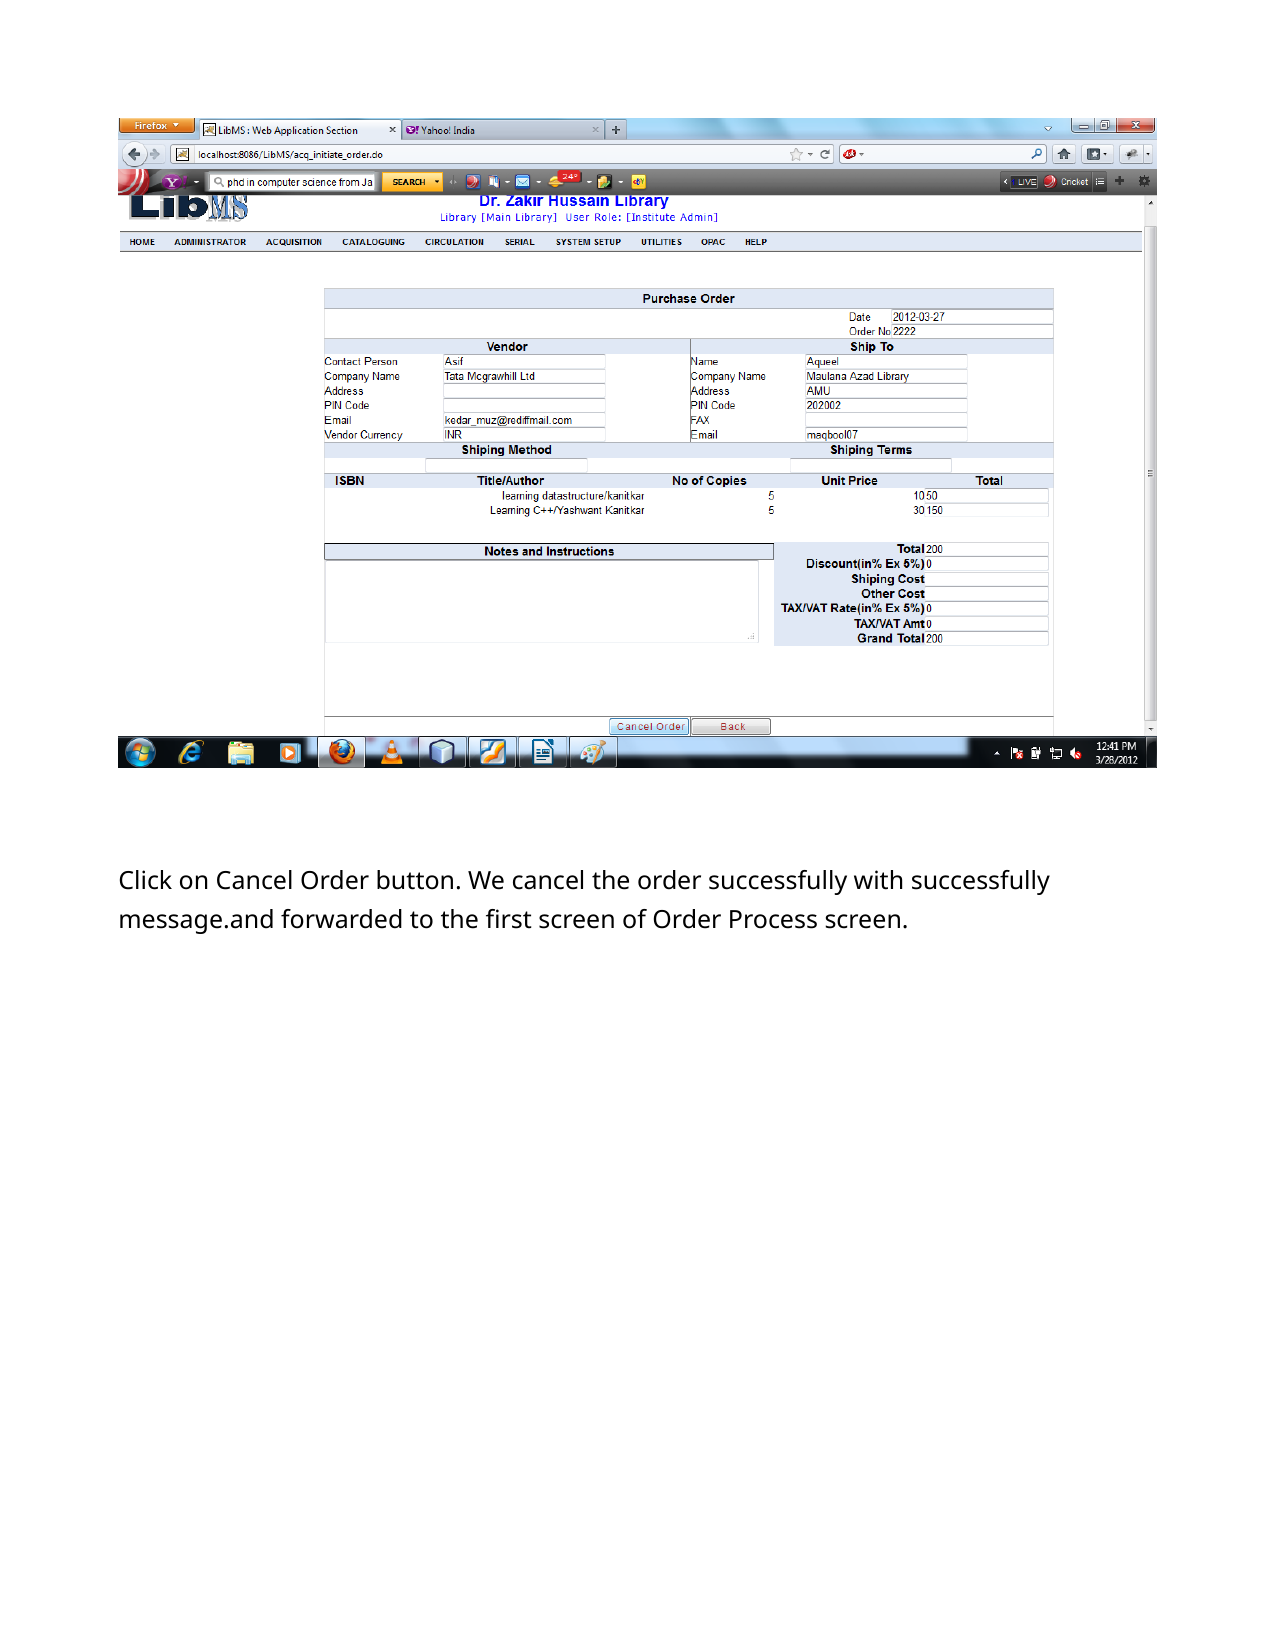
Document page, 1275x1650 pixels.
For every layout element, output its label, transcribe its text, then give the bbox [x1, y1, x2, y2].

picture [118, 118, 1157, 768]
text Click on Cancel Order button. We cancel the order successfully with successfully message.and forwarded to the first screen of Order Process screen. [118, 862, 1157, 936]
